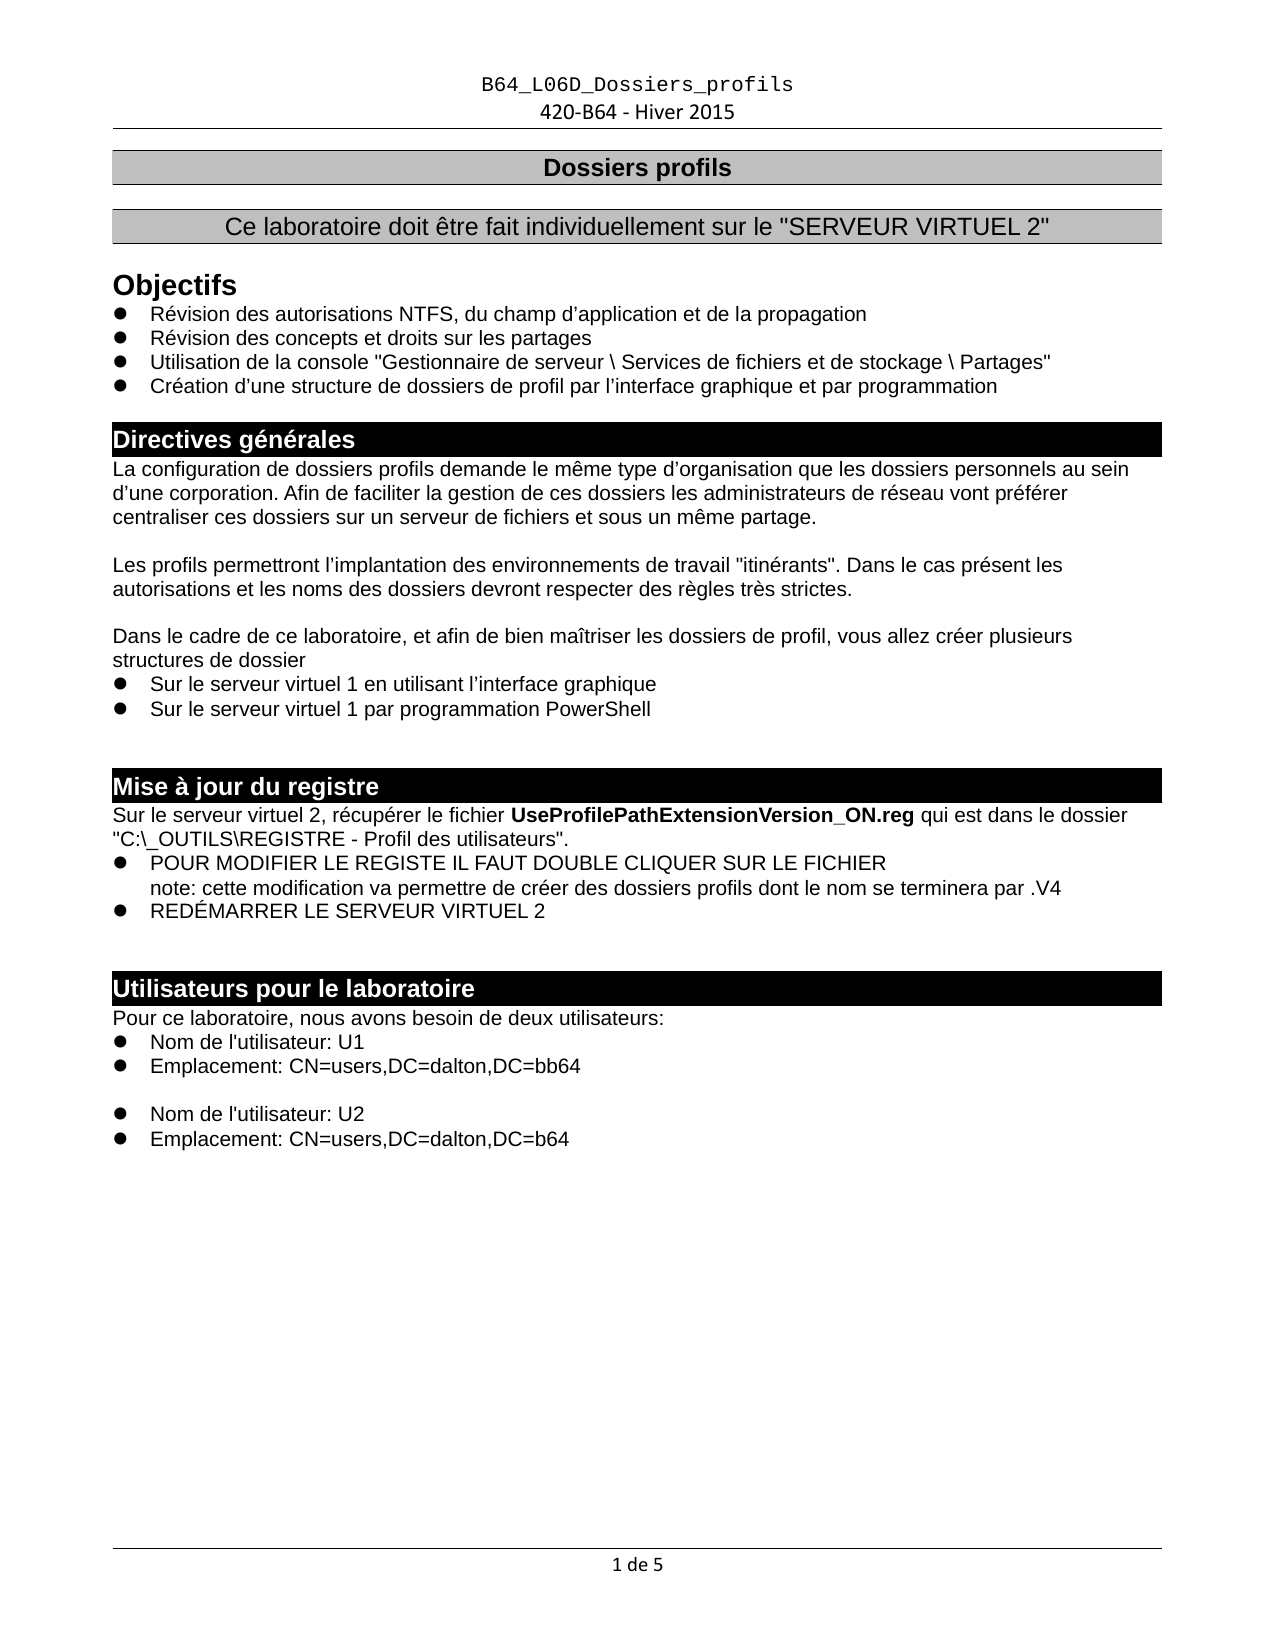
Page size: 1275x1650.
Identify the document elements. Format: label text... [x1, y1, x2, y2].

text Les profils permettront l’implantation des environnements de travail "itinérants". Dans le cas présent les autorisations et les noms des dossiers devront respecter des règles très strictes. [112, 552, 1162, 600]
text Directives générales [112, 423, 1162, 457]
list Révision des autorisations NTFS, du champ d’application et de la propagation [112, 301, 1162, 326]
text Dans le cadre de ce laboratoire, et afin de bien maîtriser les dossiers de profil, vous allez créer plusieurs structures de dossier [112, 624, 1162, 672]
text Pour ce laboratoire, nous avons besoin de deux utilisateurs: [112, 1006, 1162, 1030]
list Révision des concepts et droits sur les partages [112, 326, 1162, 349]
list POUR MODIFIER LE REGISTE IL FAUT DOUBLE CLIQUER SUR LE FICHIER [112, 851, 1162, 875]
text Sur le serveur virtuel 2, récupérer le fichier UseProfilePathExtensionVersion_ON.reg qui est dans le dossier [112, 803, 1162, 827]
list Création d’une structure de dossiers de profil par l’interface graphique et par programmation [112, 374, 1162, 398]
text note: cette modification va permettre de créer des dossiers profils dont le nom se terminera par .V4 [150, 875, 1162, 899]
text Utilisateurs pour le laboratoire [112, 972, 1162, 1006]
text Ce laboratoire doit être fait individuellement sur le "SERVEUR VIRTUEL 2" [112, 210, 1162, 244]
text La configuration de dossiers profils demande le même type d’organisation que les dossiers personnels au sein d’une corporation. Afin de faciliter la gestion de ces dossiers les administrateurs de réseau vont préférer centraliser ces dossiers sur un serveur de fichiers et sous un même partage. [112, 457, 1162, 528]
list Sur le serveur virtuel 1 par programmation PowerShell [112, 696, 1162, 720]
list Sur le serveur virtuel 1 en utilisant l’interface graphique [112, 672, 1162, 696]
list Emplacement: CN=users,DC=dalton,DC=b64 [112, 1126, 1162, 1150]
list Nom de l'utilisateur: U1 [112, 1030, 1162, 1054]
list Emplacement: CN=users,DC=dalton,DC=bb64 [112, 1054, 1162, 1078]
text Mise à jour du registre [112, 769, 1162, 803]
list Utilisation de la console "Gestionnaire de serveur \ Services de fichiers et de stockage \ Partages" [112, 349, 1162, 374]
list Nom de l'utilisateur: U2 [112, 1102, 1162, 1126]
text "C:\_OUTILS\REGISTRE - Profil des utilisateurs". [112, 827, 1162, 851]
text Objectifs [112, 268, 1162, 301]
text Dossiers profils [112, 151, 1162, 185]
list REDÉMARRER LE SERVEUR VIRTUEL 2 [112, 899, 1162, 923]
